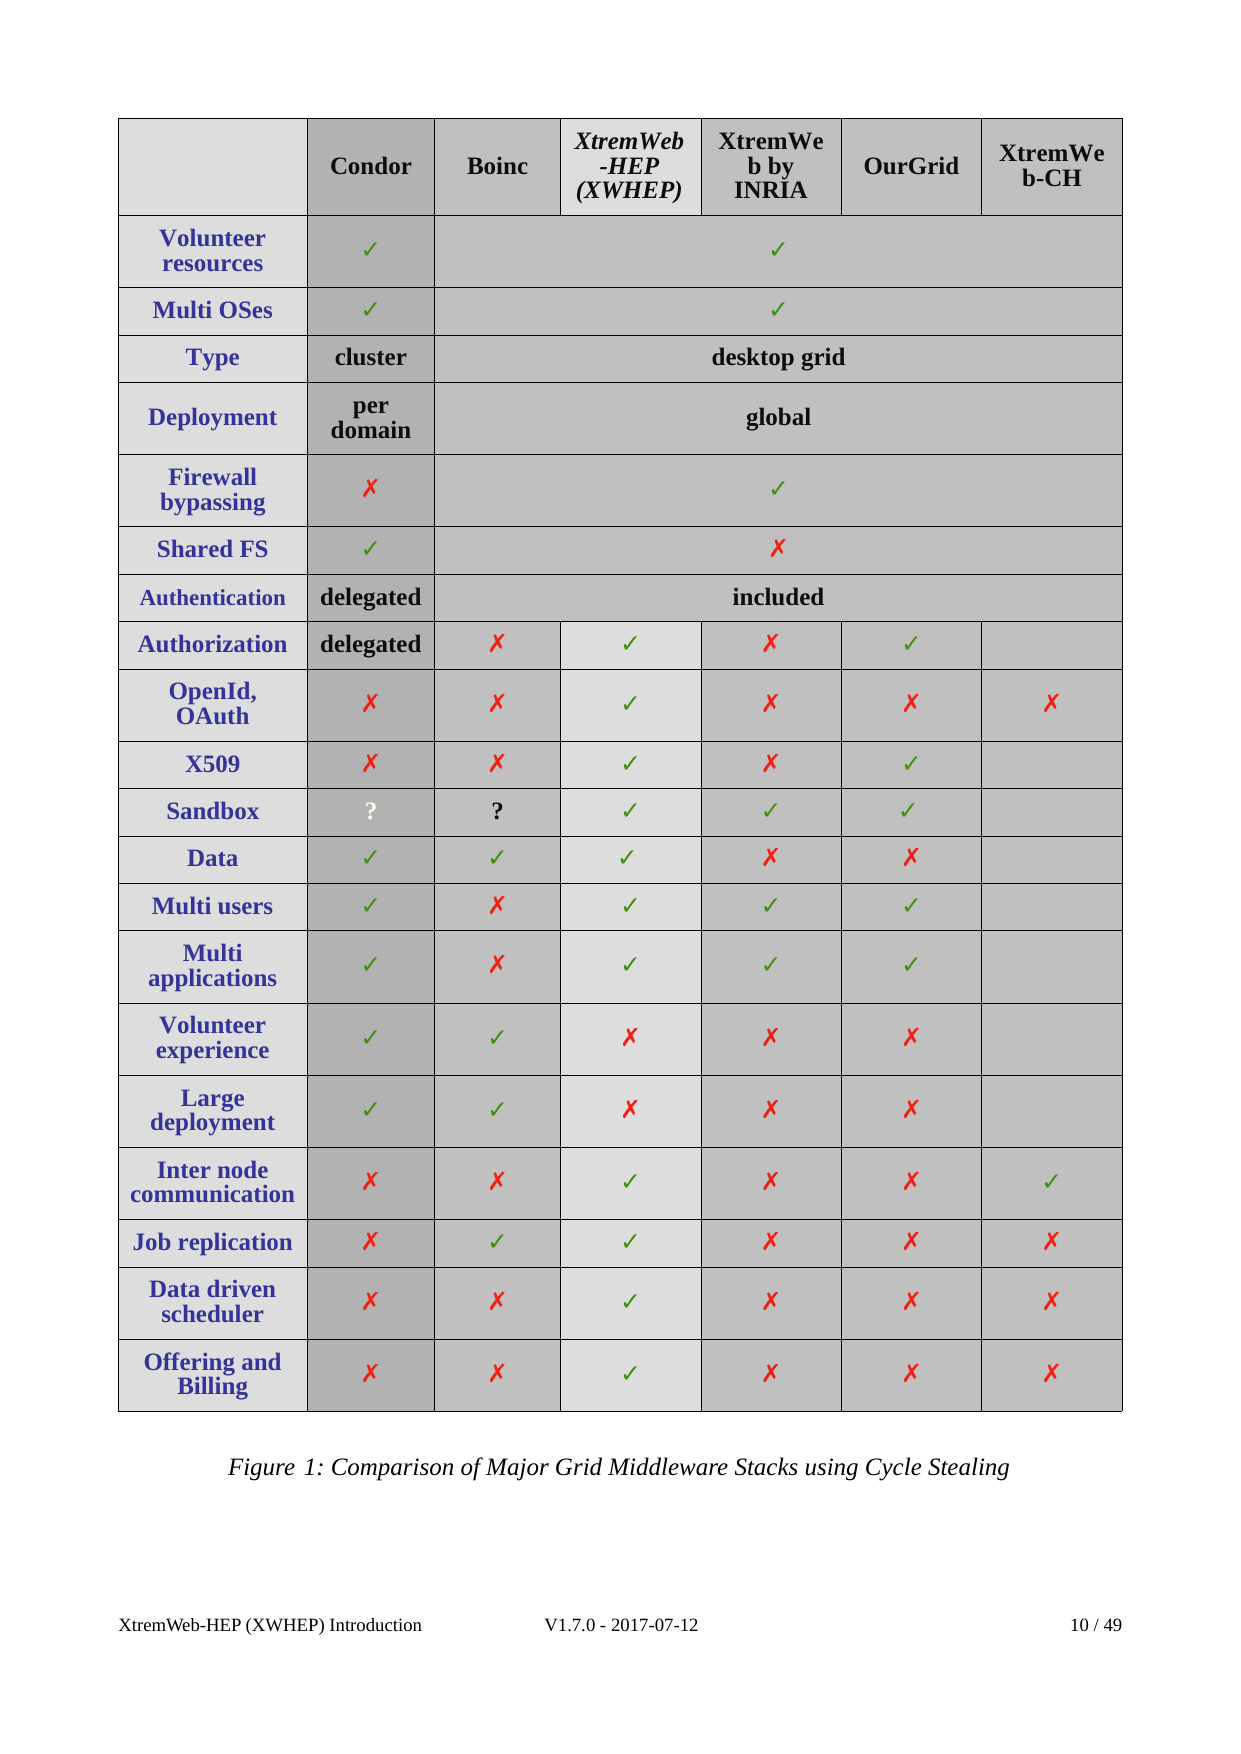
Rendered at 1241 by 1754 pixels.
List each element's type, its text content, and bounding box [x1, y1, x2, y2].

table_cell ✗ [308, 1268, 434, 1339]
table_cell [982, 1076, 1122, 1147]
table_cell OpenId, OAuth [119, 670, 307, 741]
table_cell per domain [308, 383, 434, 454]
table_cell ✗ [308, 742, 434, 788]
table_cell ✗ [702, 1340, 841, 1411]
table_cell global [435, 383, 1122, 454]
text Figure 1: Comparison of Major Grid Middleware Stacks using Cycle Stealing [118, 1452, 1122, 1481]
table_cell [982, 1004, 1122, 1075]
table_cell Inter node communication [119, 1148, 307, 1219]
table_cell ✓ [982, 1148, 1122, 1219]
table_cell ✓ [842, 622, 981, 669]
table_cell ✓ [308, 216, 434, 287]
table_cell Type [119, 336, 307, 382]
table_cell ✓ [561, 884, 701, 930]
table_cell ✗ [435, 884, 560, 930]
table_cell included [435, 575, 1122, 621]
table_cell Multi users [119, 884, 307, 930]
table_cell ✗ [702, 1076, 841, 1147]
table_cell [982, 837, 1122, 883]
table_cell ✗ [702, 742, 841, 788]
table_header XtremWeb-CH [982, 119, 1122, 215]
table_cell delegated [308, 622, 434, 669]
table_header XtremWeb by INRIA [702, 119, 841, 215]
table_header Boinc [435, 119, 560, 215]
table_cell ✓ [308, 884, 434, 930]
table_cell ✗ [842, 1076, 981, 1147]
table_cell ✓ [702, 789, 841, 836]
table_cell Multi applications [119, 931, 307, 1003]
table_cell ✓ [702, 884, 841, 930]
table_cell ✓ [561, 1268, 701, 1339]
table_cell ✗ [308, 1148, 434, 1219]
table_cell ✗ [702, 622, 841, 669]
table_cell ✓ [435, 288, 1122, 335]
table_cell ✗ [308, 1220, 434, 1267]
table_cell ✗ [561, 1004, 701, 1075]
table_cell Authentication [119, 575, 307, 621]
table_cell Authorization [119, 622, 307, 669]
table_cell ✗ [435, 1268, 560, 1339]
table_cell [982, 789, 1122, 836]
table_cell ✓ [308, 1076, 434, 1147]
table_cell [982, 622, 1122, 669]
table_cell ✗ [982, 1268, 1122, 1339]
table_cell Deployment [119, 383, 307, 454]
table_cell ✗ [982, 670, 1122, 741]
table_cell ✓ [842, 789, 981, 836]
table_cell ✗ [435, 742, 560, 788]
table_cell ✓ [842, 742, 981, 788]
table_cell [982, 931, 1122, 1003]
table_cell ✗ [842, 1220, 981, 1267]
table_cell ✗ [842, 670, 981, 741]
table_cell desktop grid [435, 336, 1122, 382]
table_cell Data driven scheduler [119, 1268, 307, 1339]
table_cell ✓ [561, 742, 701, 788]
table_cell ✗ [702, 837, 841, 883]
table_cell ✓ [435, 216, 1122, 287]
table_cell ✓ [435, 1220, 560, 1267]
table_cell ✓ [435, 1076, 560, 1147]
table_cell X509 [119, 742, 307, 788]
table_cell ? [435, 789, 560, 836]
table_cell ✗ [702, 1268, 841, 1339]
table_cell ✗ [435, 622, 560, 669]
table_cell ✓ [308, 527, 434, 574]
table_cell ✗ [702, 670, 841, 741]
table_cell Shared FS [119, 527, 307, 574]
table_cell ✓ [561, 931, 701, 1003]
table_cell ✓ [561, 1220, 701, 1267]
table_cell Offering and Billing [119, 1340, 307, 1411]
table_cell Sandbox [119, 789, 307, 836]
table_cell [982, 884, 1122, 930]
table_cell ✓ [561, 789, 701, 836]
table_cell [982, 742, 1122, 788]
table_cell ✗ [702, 1148, 841, 1219]
table_cell Job replication [119, 1220, 307, 1267]
table_cell ✓ [308, 931, 434, 1003]
table_cell ✗ [702, 1220, 841, 1267]
table_cell ✓ [561, 837, 701, 883]
table_cell ✓ [561, 1148, 701, 1219]
table_cell ✗ [702, 1004, 841, 1075]
table_cell ✗ [842, 1004, 981, 1075]
table_cell Firewall bypassing [119, 455, 307, 526]
table_cell ✗ [842, 1148, 981, 1219]
table_cell ✗ [435, 1340, 560, 1411]
table_cell ✗ [842, 837, 981, 883]
table_cell ✓ [435, 1004, 560, 1075]
table_cell ✗ [842, 1340, 981, 1411]
table_cell ✗ [308, 1340, 434, 1411]
table_cell ✗ [308, 670, 434, 741]
table_cell ✗ [435, 1148, 560, 1219]
table_cell ✓ [702, 931, 841, 1003]
table_cell ✗ [435, 670, 560, 741]
table_cell ? [308, 789, 434, 836]
table_cell ✓ [842, 884, 981, 930]
table_cell ✓ [308, 1004, 434, 1075]
table_header OurGrid [842, 119, 981, 215]
table_cell ✗ [435, 527, 1122, 574]
table_cell ✓ [435, 837, 560, 883]
table_cell Multi OSes [119, 288, 307, 335]
table_cell Volunteer resources [119, 216, 307, 287]
table_cell ✗ [561, 1076, 701, 1147]
table_cell Large deployment [119, 1076, 307, 1147]
table_cell ✗ [308, 455, 434, 526]
table_cell ✓ [842, 931, 981, 1003]
table_cell Volunteer experience [119, 1004, 307, 1075]
table_header XtremWeb-HEP (XWHEP) [561, 119, 701, 215]
table_cell ✗ [435, 931, 560, 1003]
table_cell ✗ [842, 1268, 981, 1339]
table_cell ✗ [982, 1340, 1122, 1411]
table_cell delegated [308, 575, 434, 621]
table_cell ✓ [308, 837, 434, 883]
table_cell ✓ [561, 1340, 701, 1411]
table_cell ✓ [561, 670, 701, 741]
table_cell ✗ [982, 1220, 1122, 1267]
table_header Condor [308, 119, 434, 215]
table_header [119, 119, 307, 215]
table_cell cluster [308, 336, 434, 382]
table_cell ✓ [308, 288, 434, 335]
table_cell ✓ [435, 455, 1122, 526]
table_cell ✓ [561, 622, 701, 669]
table_cell Data [119, 837, 307, 883]
